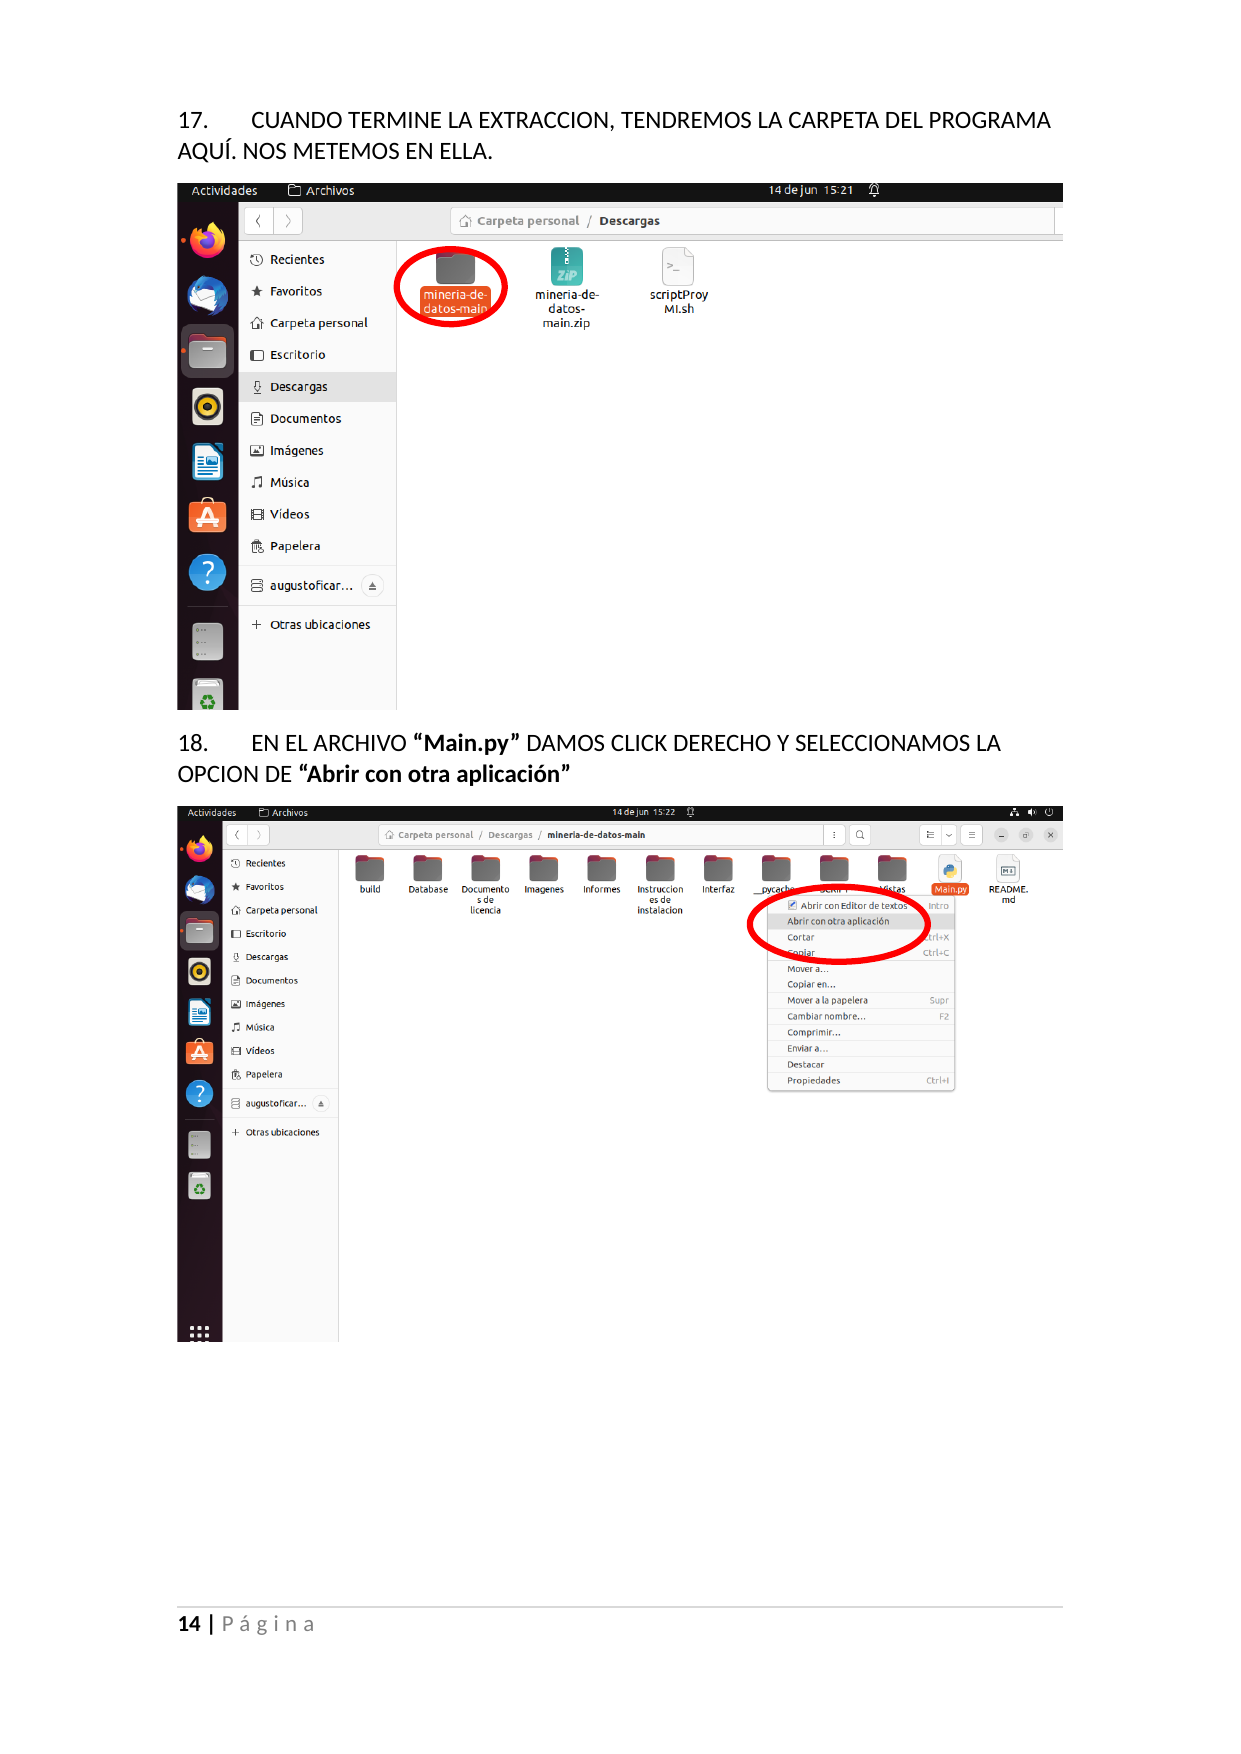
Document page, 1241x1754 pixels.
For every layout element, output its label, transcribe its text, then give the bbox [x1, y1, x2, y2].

list EN EL ARCHIVO “Main.py” DAMOS CLICK DERECHO Y SELECCIONAMOS LA OPCION DE “Abrir con otra aplicación” [177, 727, 1063, 789]
list CUANDO TERMINE LA EXTRACCION, TENDREMOS LA CARPETA DEL PROGRAMA AQUÍ. NOS METEMOS EN ELLA. [177, 104, 1063, 166]
